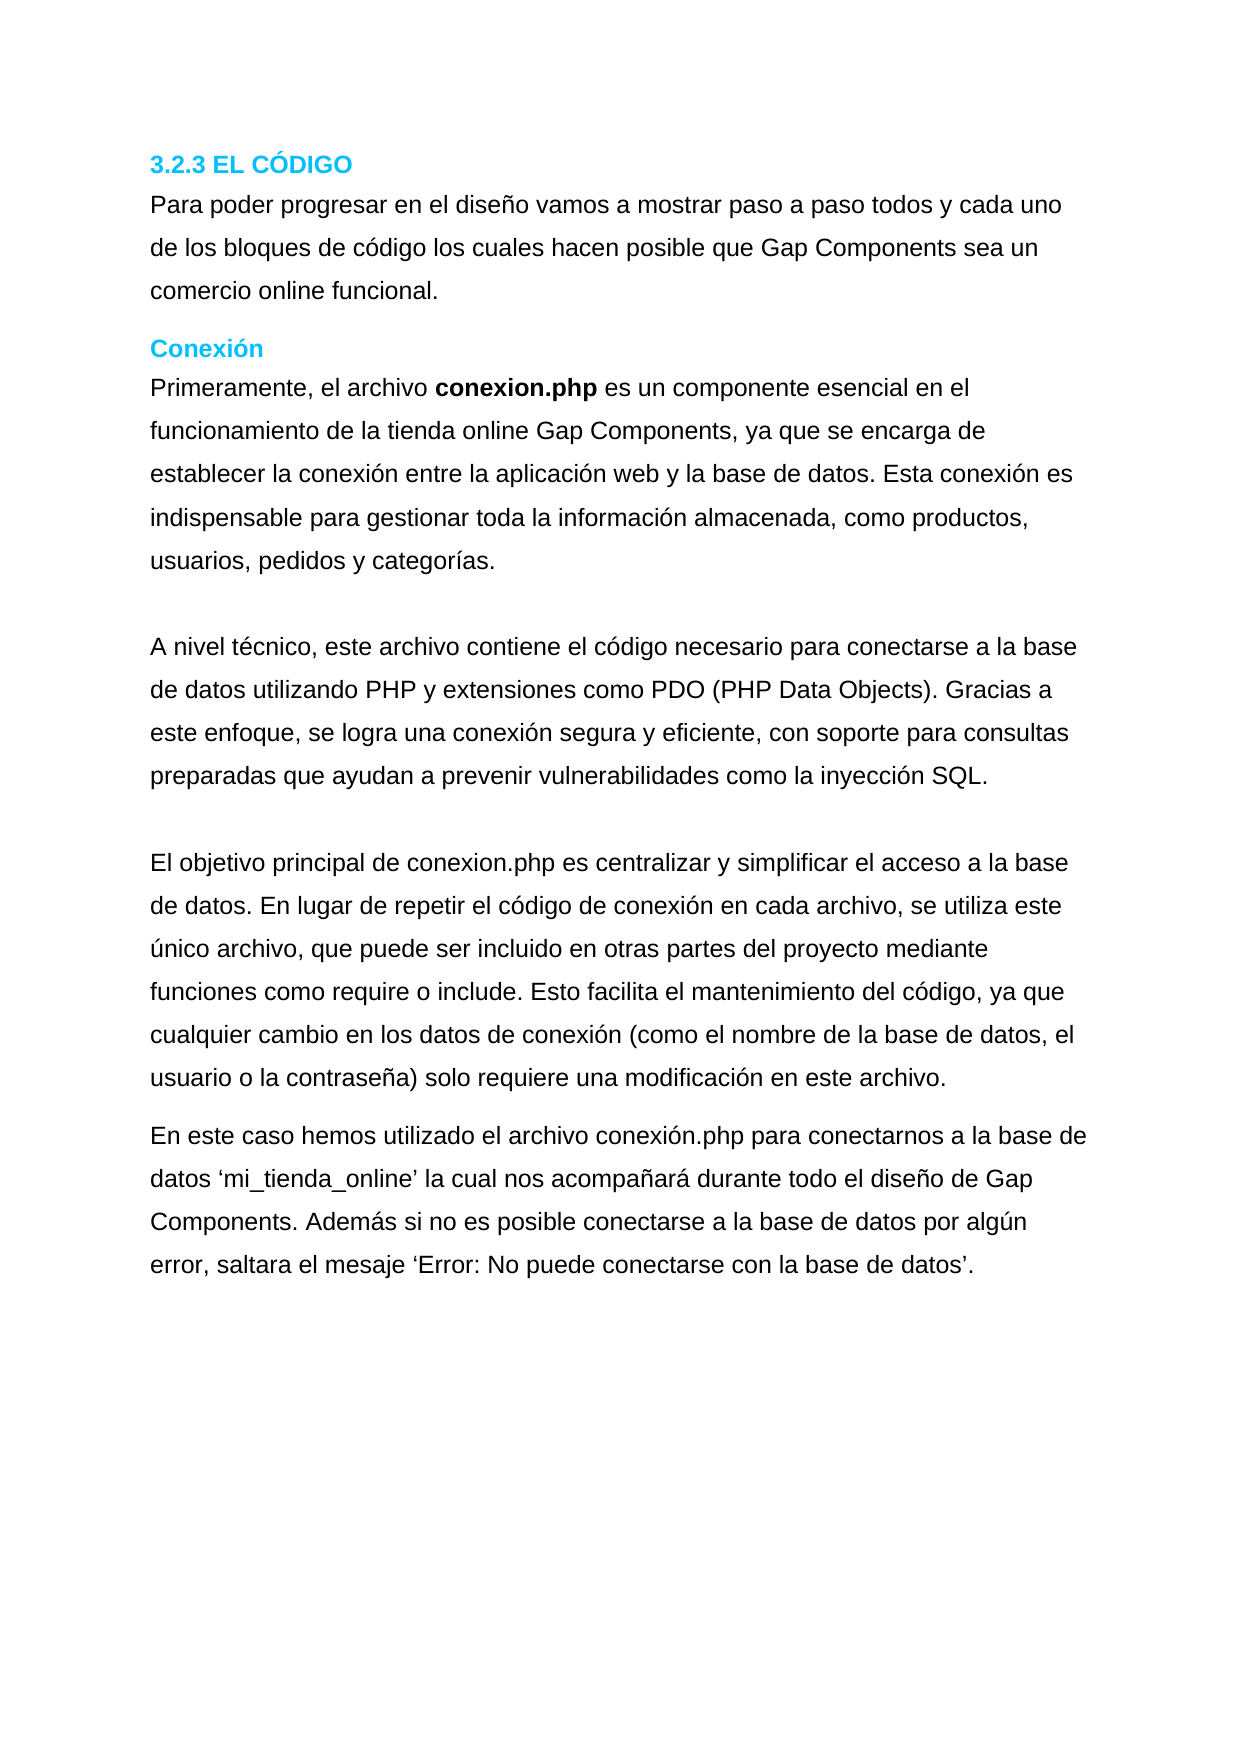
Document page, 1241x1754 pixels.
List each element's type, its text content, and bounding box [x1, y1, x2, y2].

text Primeramente, el archivo conexion.php es un componente esencial en el funcionamiento de la tienda online Gap Components, ya que se encarga de establecer la conexión entre la aplicación web y la base de datos. Esta conexión es indispensable para gestionar toda la información almacenada, como productos, usuarios, pedidos y categorías. A nivel técnico, este archivo contiene el código necesario para conectarse a la base de datos utilizando PHP y extensiones como PDO (PHP Data Objects). Gracias a este enfoque, se logra una conexión segura y eficiente, con soporte para consultas preparadas que ayudan a prevenir vulnerabilidades como la inyección SQL. El objetivo principal de conexion.php es centralizar y simplificar el acceso a la base de datos. En lugar de repetir el código de conexión en cada archivo, se utiliza este único archivo, que puede ser incluido en otras partes del proyecto mediante funciones como require o include. Esto facilita el mantenimiento del código, ya que cualquier cambio en los datos de conexión (como el nombre de la base de datos, el usuario o la contraseña) solo requiere una modificación en este archivo. [150, 373, 1090, 1092]
text Para poder progresar en el diseño vamos a mostrar paso a paso todos y cada uno de los bloques de código los cuales hacen posible que Gap Components sea un comercio online funcional. [150, 189, 1090, 304]
subtitle 3.2.3 EL CÓDIGO [150, 150, 1090, 179]
subtitle Conexión [150, 333, 1090, 362]
text En este caso hemos utilizado el archivo conexión.php para conectarnos a la base de datos ‘mi_tienda_online’ la cual nos acompañará durante todo el diseño de Gap Components. Además si no es posible conectarse a la base de datos por algún error, saltara el mesaje ‘Error: No puede conectarse con la base de datos’. [150, 1121, 1090, 1279]
